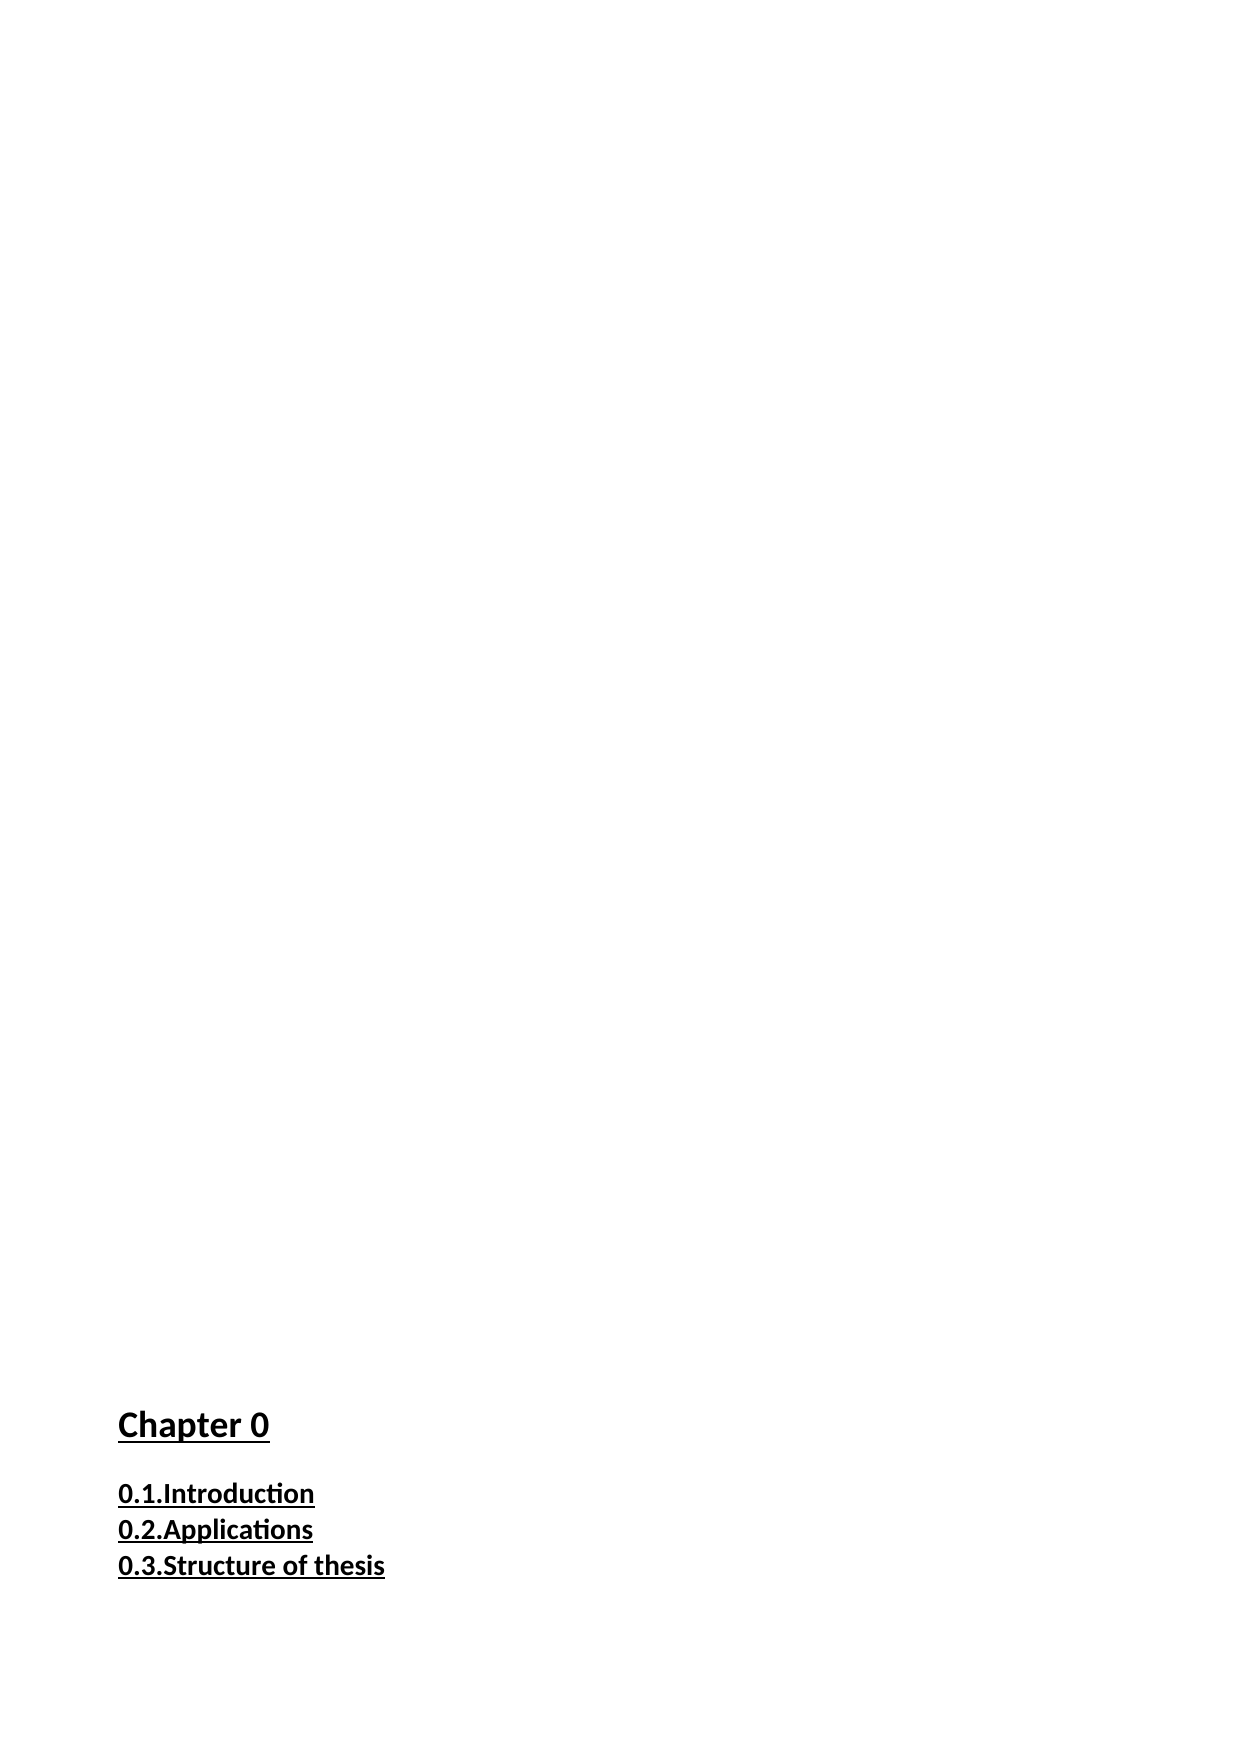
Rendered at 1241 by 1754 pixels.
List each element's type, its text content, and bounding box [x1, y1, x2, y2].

text 0.2.Applications [118, 1511, 1122, 1547]
text 0.3.Structure of thesis [118, 1547, 1122, 1582]
text 0.1.Introduction [118, 1475, 1122, 1511]
text Chapter 0 [118, 1401, 1122, 1447]
